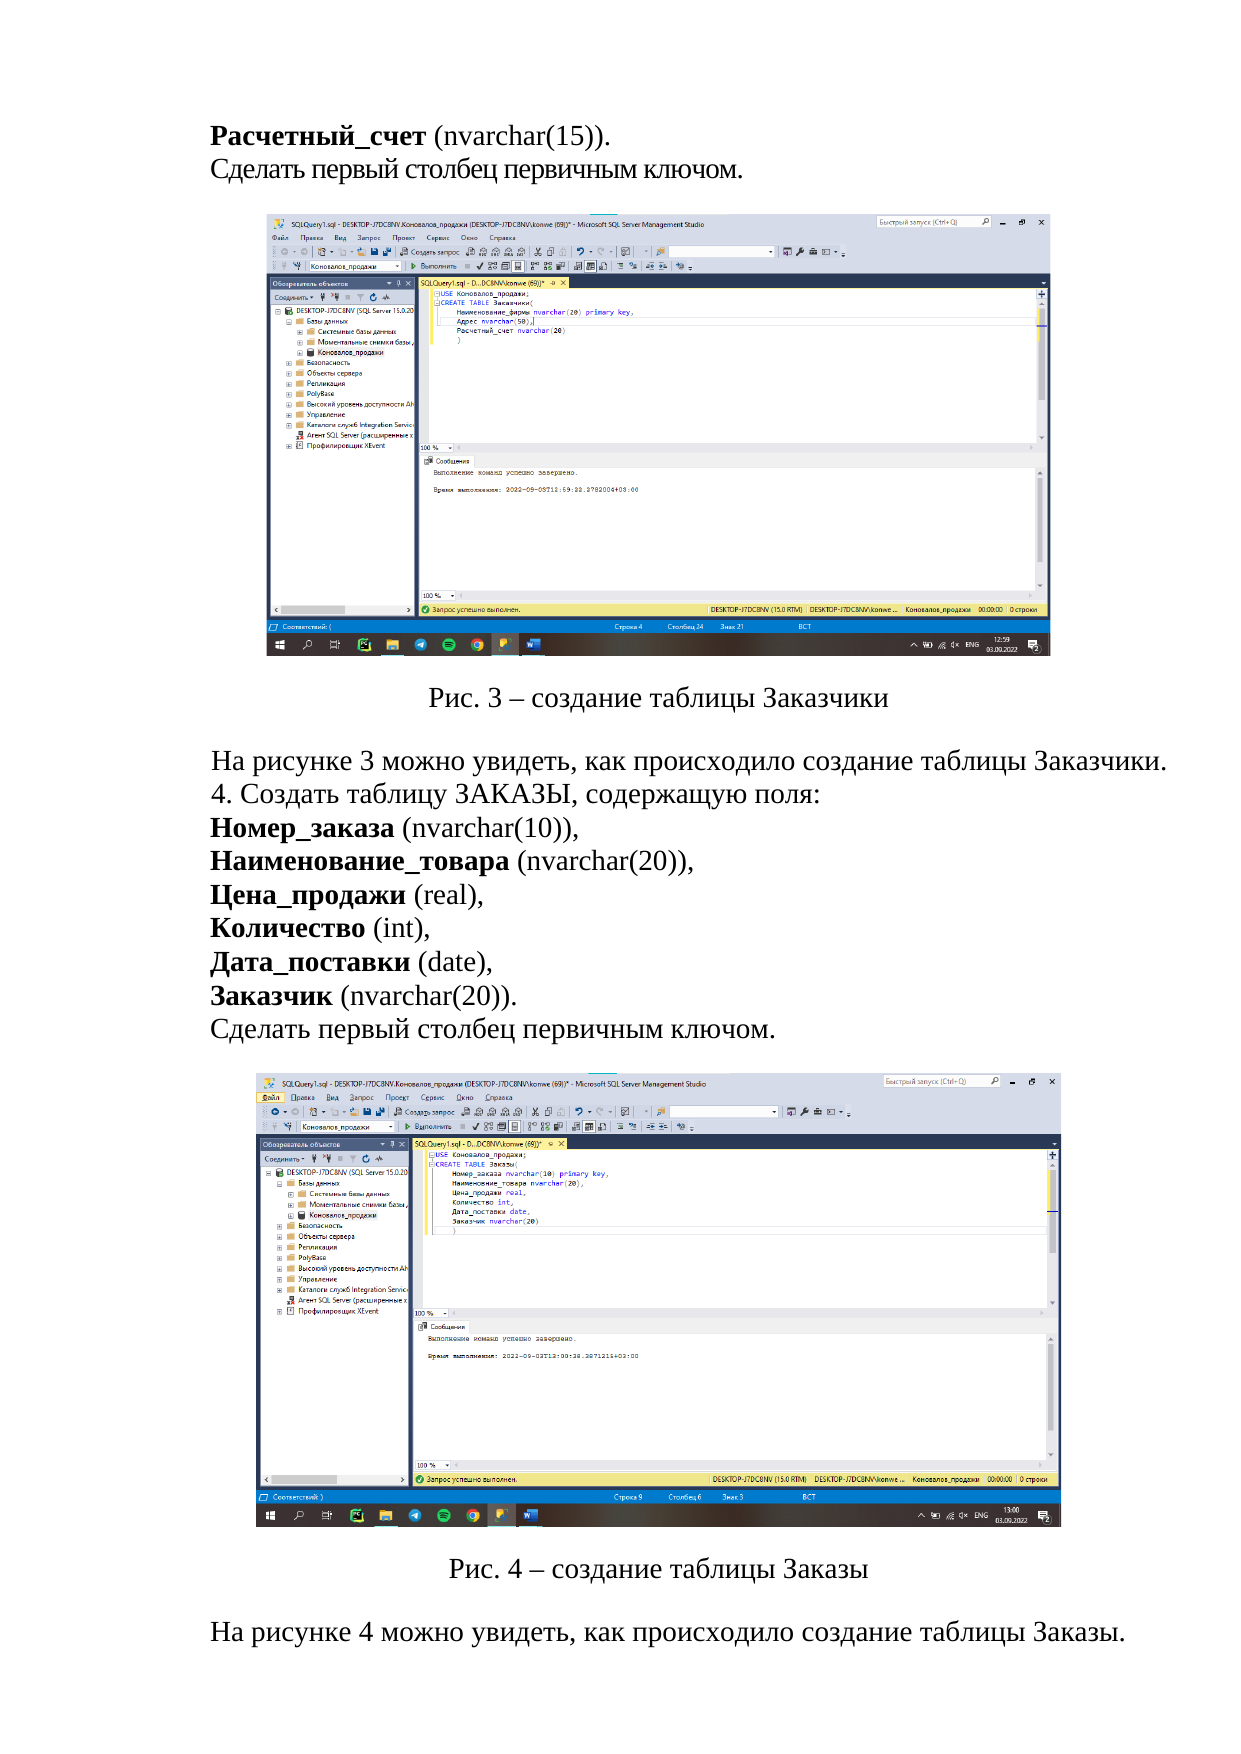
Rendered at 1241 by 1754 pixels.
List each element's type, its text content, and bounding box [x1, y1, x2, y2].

text Сделать первый столбец первичным ключом. [136, 1011, 1181, 1045]
picture [256, 1073, 1062, 1527]
text Номер_заказа (nvarchar(10)), [136, 810, 1181, 843]
text Сделать первый столбец первичным ключом. [136, 152, 1181, 185]
text 4. Создать таблицу ЗАКАЗЫ, содержащую поля: [136, 776, 1181, 810]
text Заказчик (nvarchar(20)). [136, 978, 1181, 1011]
text Наименование_товара (nvarchar(20)), [136, 843, 1181, 877]
text На рисунке 3 можно увидеть, как происходило создание таблицы Заказчики. [136, 743, 1181, 776]
text Дата_поставки (date), [136, 944, 1181, 978]
text На рисунке 4 можно увидеть, как происходило создание таблицы Заказы. [136, 1614, 1181, 1648]
text Количество (int), [136, 911, 1181, 944]
text Рис. 3 – создание таблицы Заказчики [136, 680, 1181, 714]
text Цена_продажи (real), [136, 877, 1181, 911]
text Расчетный_счет (nvarchar(15)). [136, 118, 1181, 152]
picture [266, 214, 1051, 656]
text Рис. 4 – создание таблицы Заказы [136, 1552, 1181, 1585]
